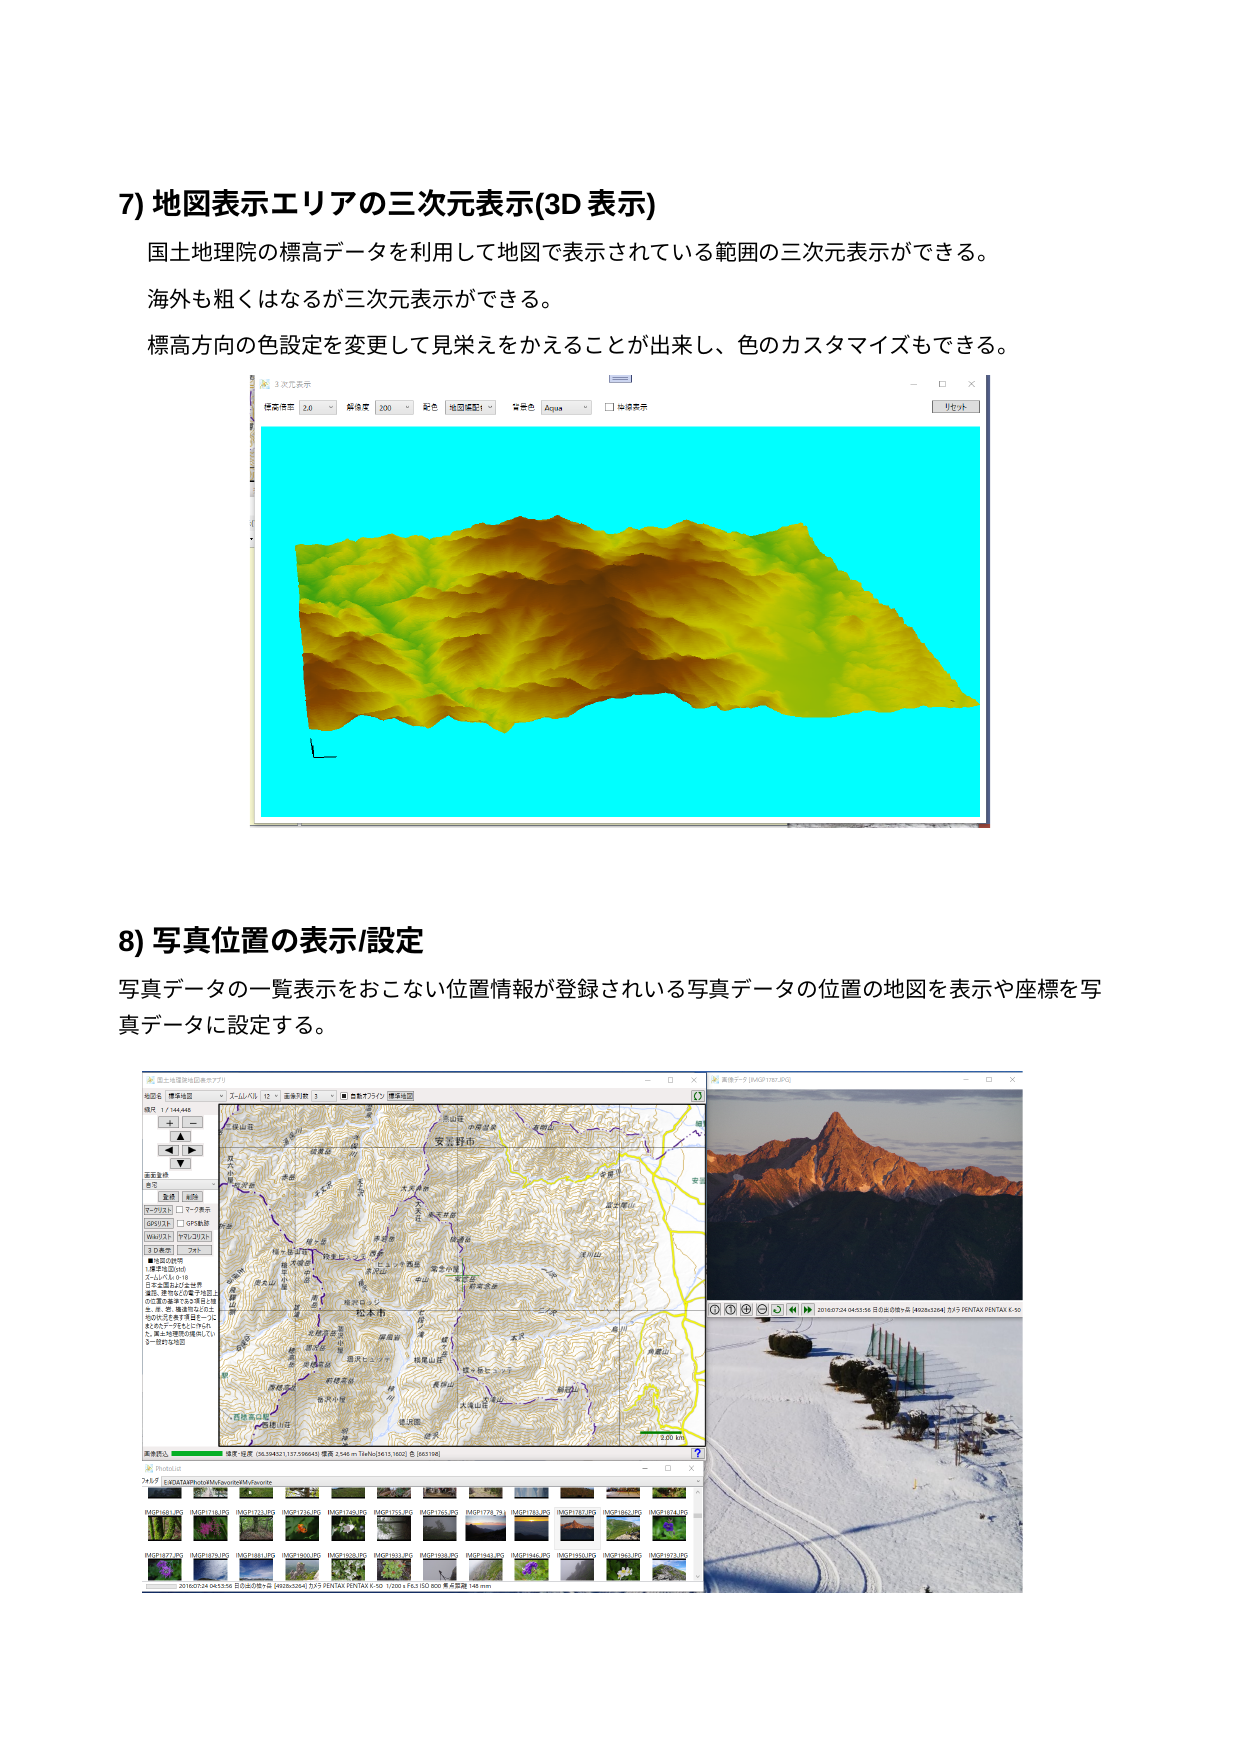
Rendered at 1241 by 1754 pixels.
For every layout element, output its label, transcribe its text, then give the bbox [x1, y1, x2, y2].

subtitle 7) 地図表示エリアの三次元表示(3D表示) [118, 180, 1122, 223]
picture [142, 1071, 1023, 1593]
text 国土地理院の標高データを利用して地図で表示されている範囲の三次元表示ができる。 [118, 235, 1122, 267]
text 写真データの一覧表示をおこない位置情報が登録されいる写真データの位置の地図を表示や座標を写真データに設定する。 [118, 972, 1122, 1040]
subtitle 8) 写真位置の表示/設定 [118, 917, 1122, 959]
picture [249, 375, 991, 828]
text 海外も粗くはなるが三次元表示ができる。 [118, 282, 1122, 313]
text 標高方向の色設定を変更して見栄えをかえることが出来し、色のカスタマイズもできる。 [118, 328, 1122, 359]
